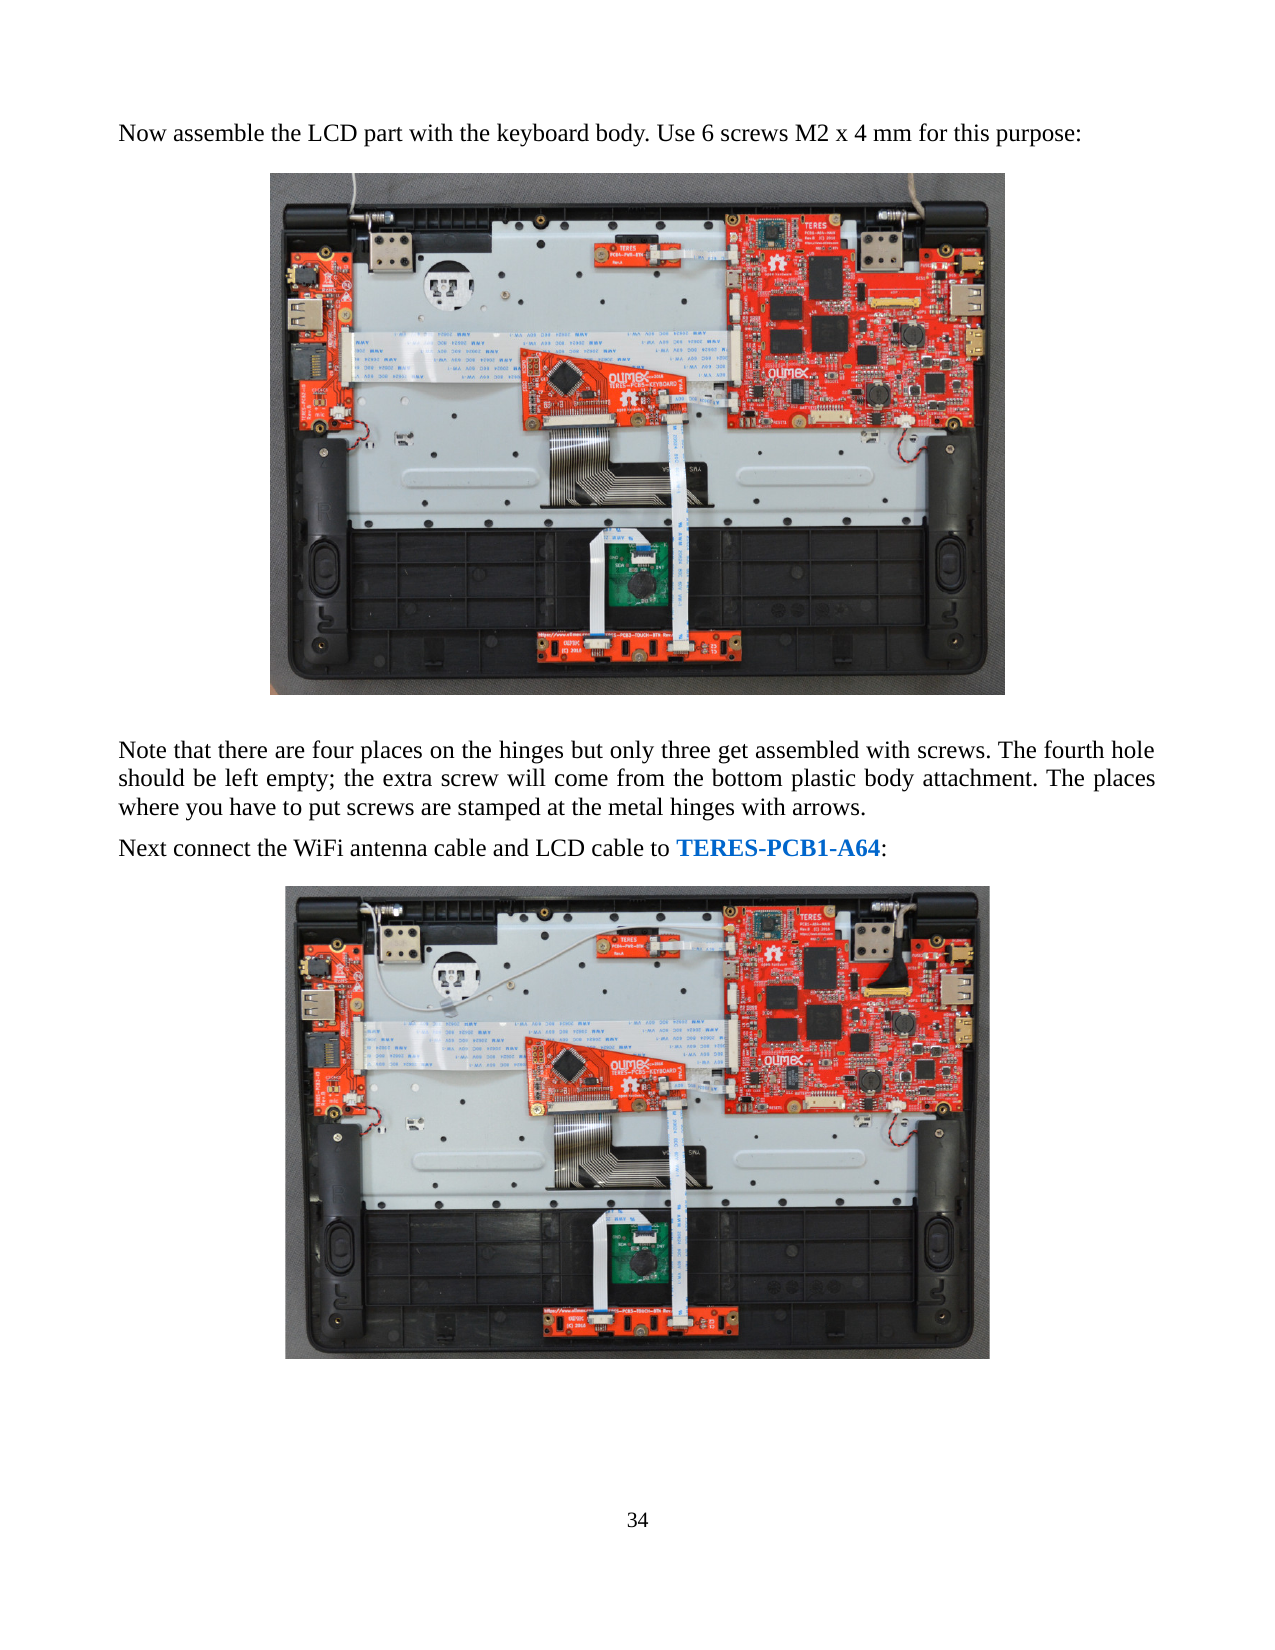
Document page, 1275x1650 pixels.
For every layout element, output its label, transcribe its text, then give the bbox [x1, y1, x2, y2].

picture [285, 886, 990, 1359]
text Now assemble the LCD part with the keyboard body. Use 6 screws M2 x 4 mm for this purpose: [118, 118, 1157, 147]
picture [270, 173, 1005, 695]
text Note that there are four places on the hinges but only three get assembled with screws. The fourth hole should be left empty; the extra screw will come from the bottom plastic body attachment. The places where you have to put screws are stamped at the metal hinges with arrows. [118, 735, 1157, 821]
text Next connect the WiFi antenna cable and LCD cable to TERES-PCB1-A64: [118, 833, 1157, 862]
